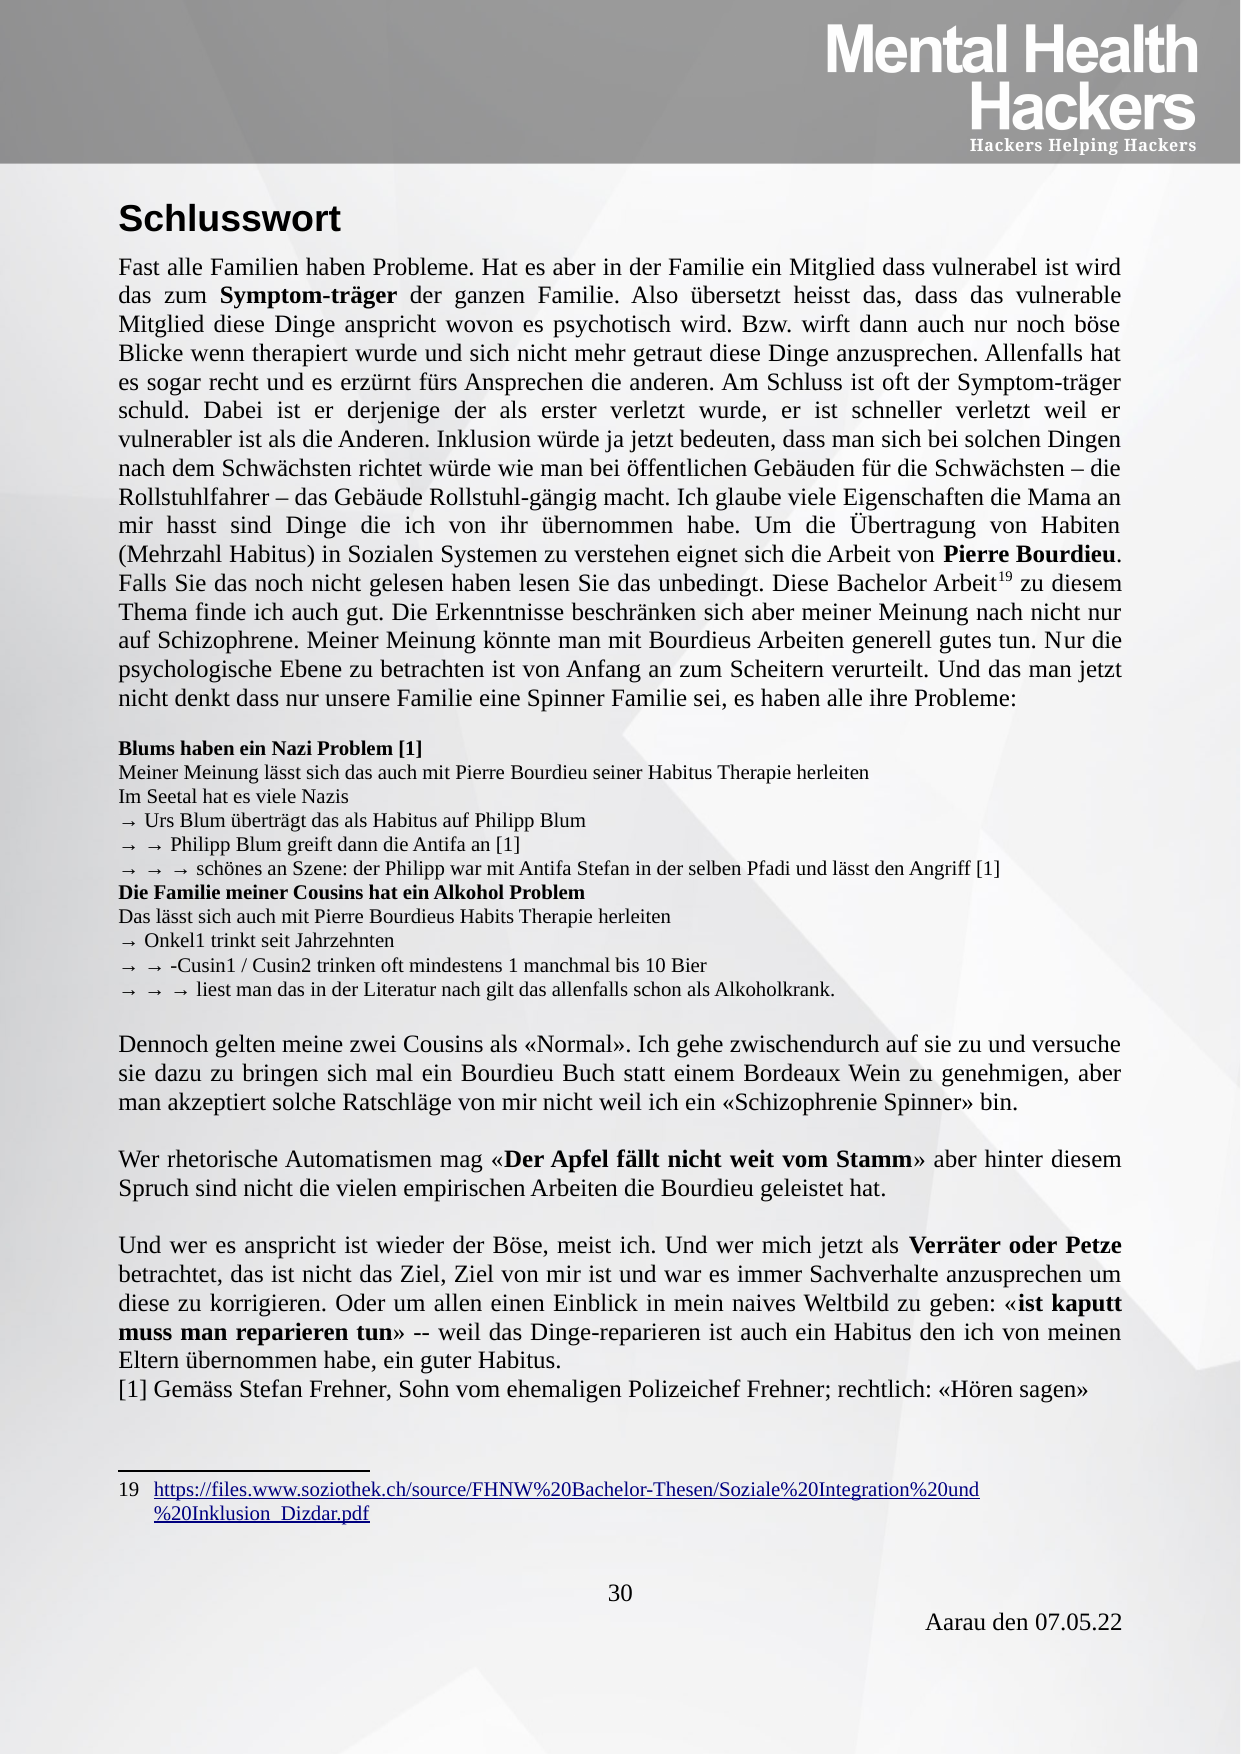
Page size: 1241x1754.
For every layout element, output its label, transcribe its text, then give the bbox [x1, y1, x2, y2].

text [1] Gemäss Stefan Frehner, Sohn vom ehemaligen Polizeichef Frehner; rechtlich: «Hören sagen» [118, 1374, 1122, 1403]
picture [0, 0, 1241, 1754]
text → Urs Blum überträgt das als Habitus auf Philipp Blum [118, 808, 1122, 832]
text → → → liest man das in der Literatur nach gilt das allenfalls schon als Alkoholkrank. [118, 977, 1122, 1001]
text → → Philipp Blum greift dann die Antifa an [1] [118, 832, 1122, 856]
text Und wer es anspricht ist wieder der Böse, meist ich. Und wer mich jetzt als Verräter oder Petze betrachtet, das ist nicht das Ziel, Ziel von mir ist und war es immer Sachverhalte anzusprechen um diese zu korrigieren. Oder um allen einen Einblick in mein naives Weltbild zu geben: «ist kaputt muss man reparieren tun» -- weil das Dinge-reparieren ist auch ein Habitus den ich von meinen Eltern übernommen habe, ein guter Habitus. [118, 1231, 1122, 1374]
text Wer rhetorische Automatismen mag «Der Apfel fällt nicht weit vom Stamm» aber hinter diesem Spruch sind nicht die vielen empirischen Arbeiten die Bourdieu geleistet hat. [118, 1144, 1122, 1202]
text Meiner Meinung lässt sich das auch mit Pierre Bourdieu seiner Habitus Therapie herleiten [118, 760, 1122, 784]
text Im Seetal hat es viele Nazis [118, 784, 1122, 808]
subtitle Schlusswort [118, 196, 1122, 239]
text → Onkel1 trinkt seit Jahrzehnten [118, 928, 1122, 952]
text → → → schönes an Szene: der Philipp war mit Antifa Stefan in der selben Pfadi und lässt den Angriff [1] [118, 856, 1122, 880]
text Dennoch gelten meine zwei Cousins als «Normal». Ich gehe zwischendurch auf sie zu und versuche sie dazu zu bringen sich mal ein Bourdieu Buch statt einem Bordeaux Wein zu genehmigen, aber man akzeptiert solche Ratschläge von mir nicht weil ich ein «Schizophrenie Spinner» bin. [118, 1029, 1122, 1116]
text Das lässt sich auch mit Pierre Bourdieus Habits Therapie herleiten [118, 904, 1122, 928]
text Fast alle Familien haben Probleme. Hat es aber in der Familie ein Mitglied dass vulnerabel ist wird das zum Symptom-träger der ganzen Familie. Also übersetzt heisst das, dass das vulnerable Mitglied diese Dinge anspricht wovon es psychotisch wird. Bzw. wirft dann auch nur noch böse Blicke wenn therapiert wurde und sich nicht mehr getraut diese Dinge anzusprechen. Allenfalls hat es sogar recht und es erzürnt fürs Ansprechen die anderen. Am Schluss ist oft der Symptom-träger schuld. Dabei ist er derjenige der als erster verletzt wurde, er ist schneller verletzt weil er vulnerabler ist als die Anderen. Inklusion würde ja jetzt bedeuten, dass man sich bei solchen Dingen nach dem Schwächsten richtet würde wie man bei öffentlichen Gebäuden für die Schwächsten – die Rollstuhlfahrer – das Gebäude Rollstuhl-gängig macht. Ich glaube viele Eigenschaften die Mama an mir hasst sind Dinge die ich von ihr übernommen habe. Um die Übertragung von Habiten (Mehrzahl Habitus) in Sozialen Systemen zu verstehen eignet sich die Arbeit von Pierre Bourdieu. Falls Sie das noch nicht gelesen haben lesen Sie das unbedingt. Diese Bachelor Arbeit zu diesem Thema finde ich auch gut. Die Erkenntnisse beschränken sich aber meiner Meinung nach nicht nur auf Schizophrene. Meiner Meinung könnte man mit Bourdieus Arbeiten generell gutes tun. Nur die psychologische Ebene zu betrachten ist von Anfang an zum Scheitern verurteilt. Und das man jetzt nicht denkt dass nur unsere Familie eine Spinner Familie sei, es haben alle ihre Probleme: [118, 252, 1122, 712]
text → → -Cusin1 / Cusin2 trinken oft mindestens 1 manchmal bis 10 Bier [118, 952, 1122, 977]
text https://files.www.soziothek.ch/source/FHNW%20Bachelor-Thesen/Soziale%20Integration%20und%20Inklusion_Dizdar.pdf [118, 1477, 1122, 1525]
text Blums haben ein Nazi Problem [1] [118, 736, 1122, 760]
text Die Familie meiner Cousins hat ein Alkohol Problem [118, 880, 1122, 904]
